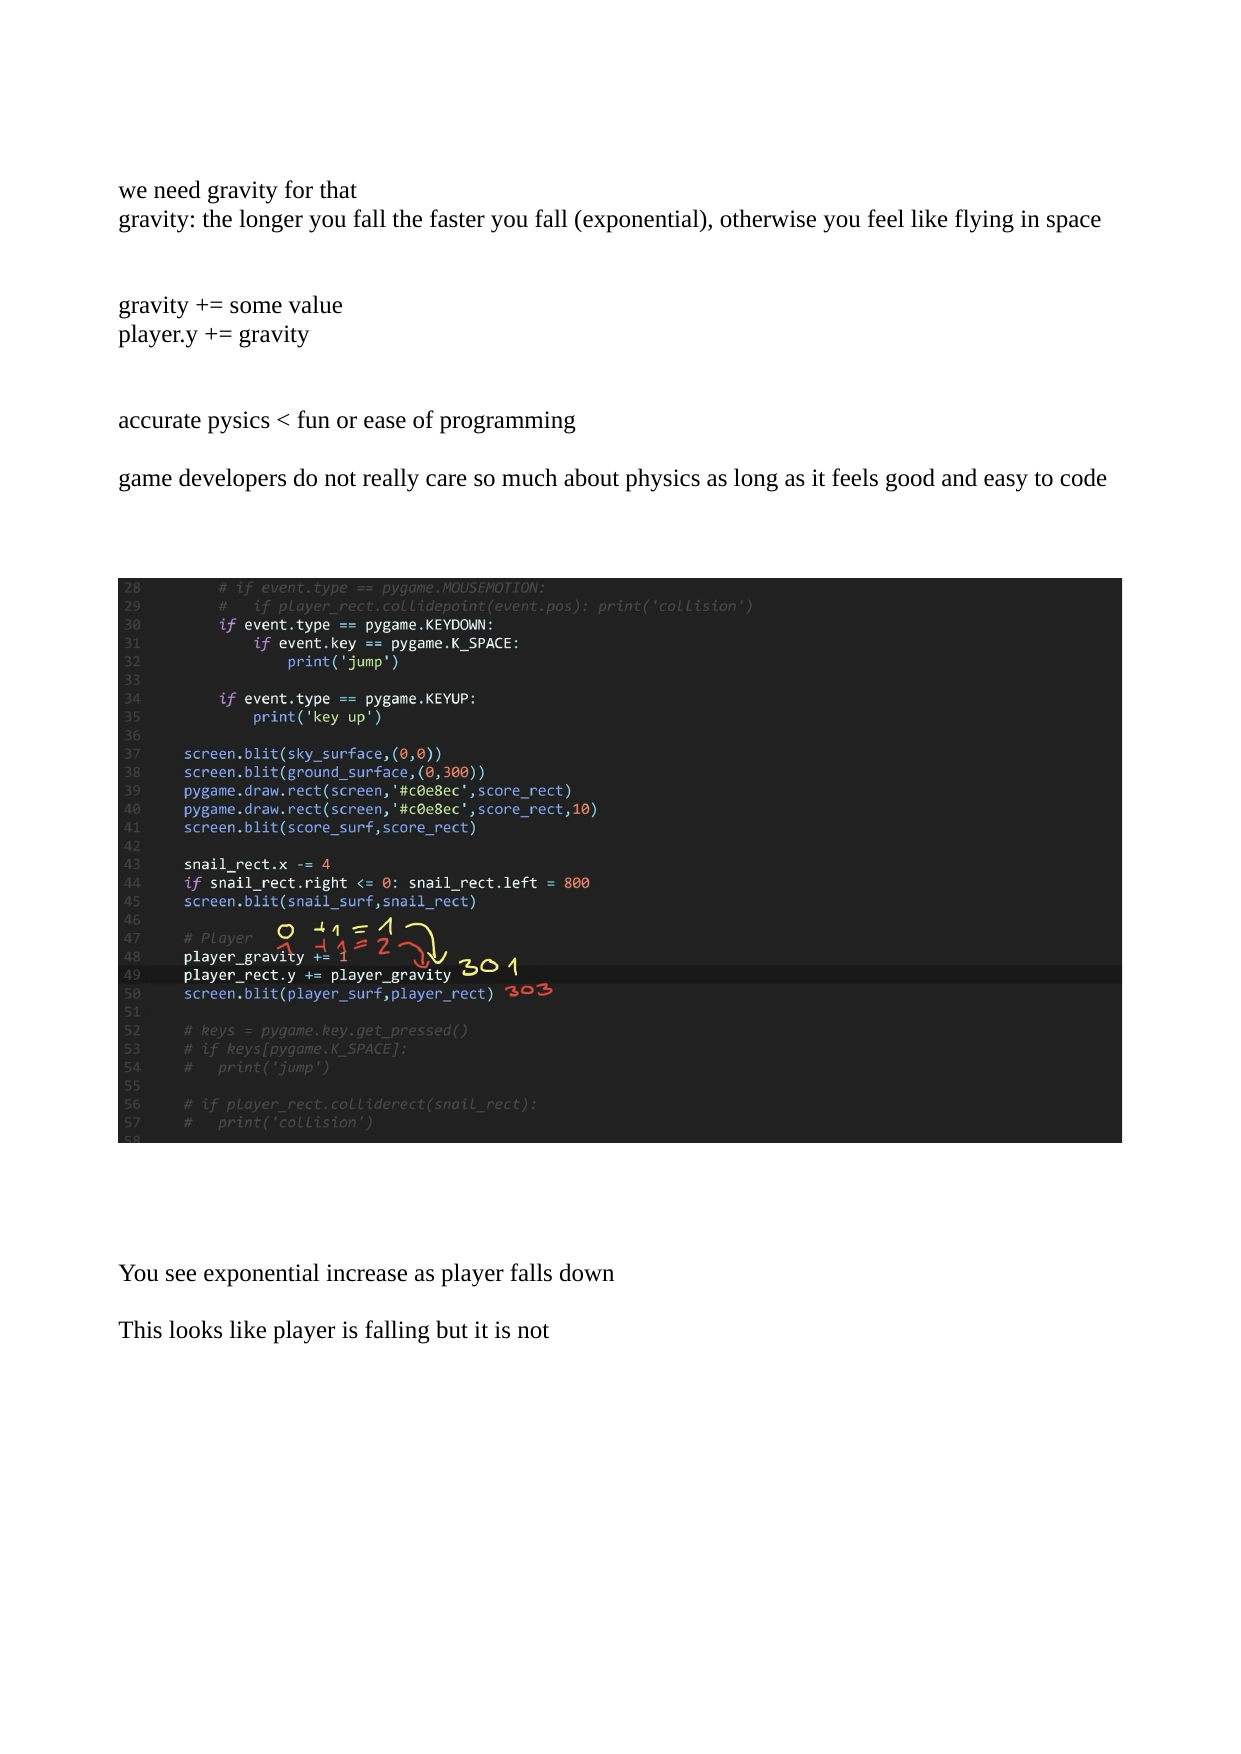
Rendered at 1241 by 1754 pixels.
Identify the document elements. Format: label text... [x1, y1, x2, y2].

text You see exponential increase as player falls down [118, 1258, 1122, 1287]
picture [118, 578, 1123, 1143]
text game developers do not really care so much about physics as long as it feels good and easy to code [118, 463, 1122, 492]
text we need gravity for that [118, 176, 1122, 204]
text player.y += gravity [118, 319, 1122, 348]
text gravity += some value [118, 291, 1122, 319]
text This looks like player is falling but it is not [118, 1315, 1122, 1344]
text accurate pysics < fun or ease of programming [118, 406, 1122, 434]
text gravity: the longer you fall the faster you fall (exponential), otherwise you feel like flying in space [118, 204, 1122, 233]
